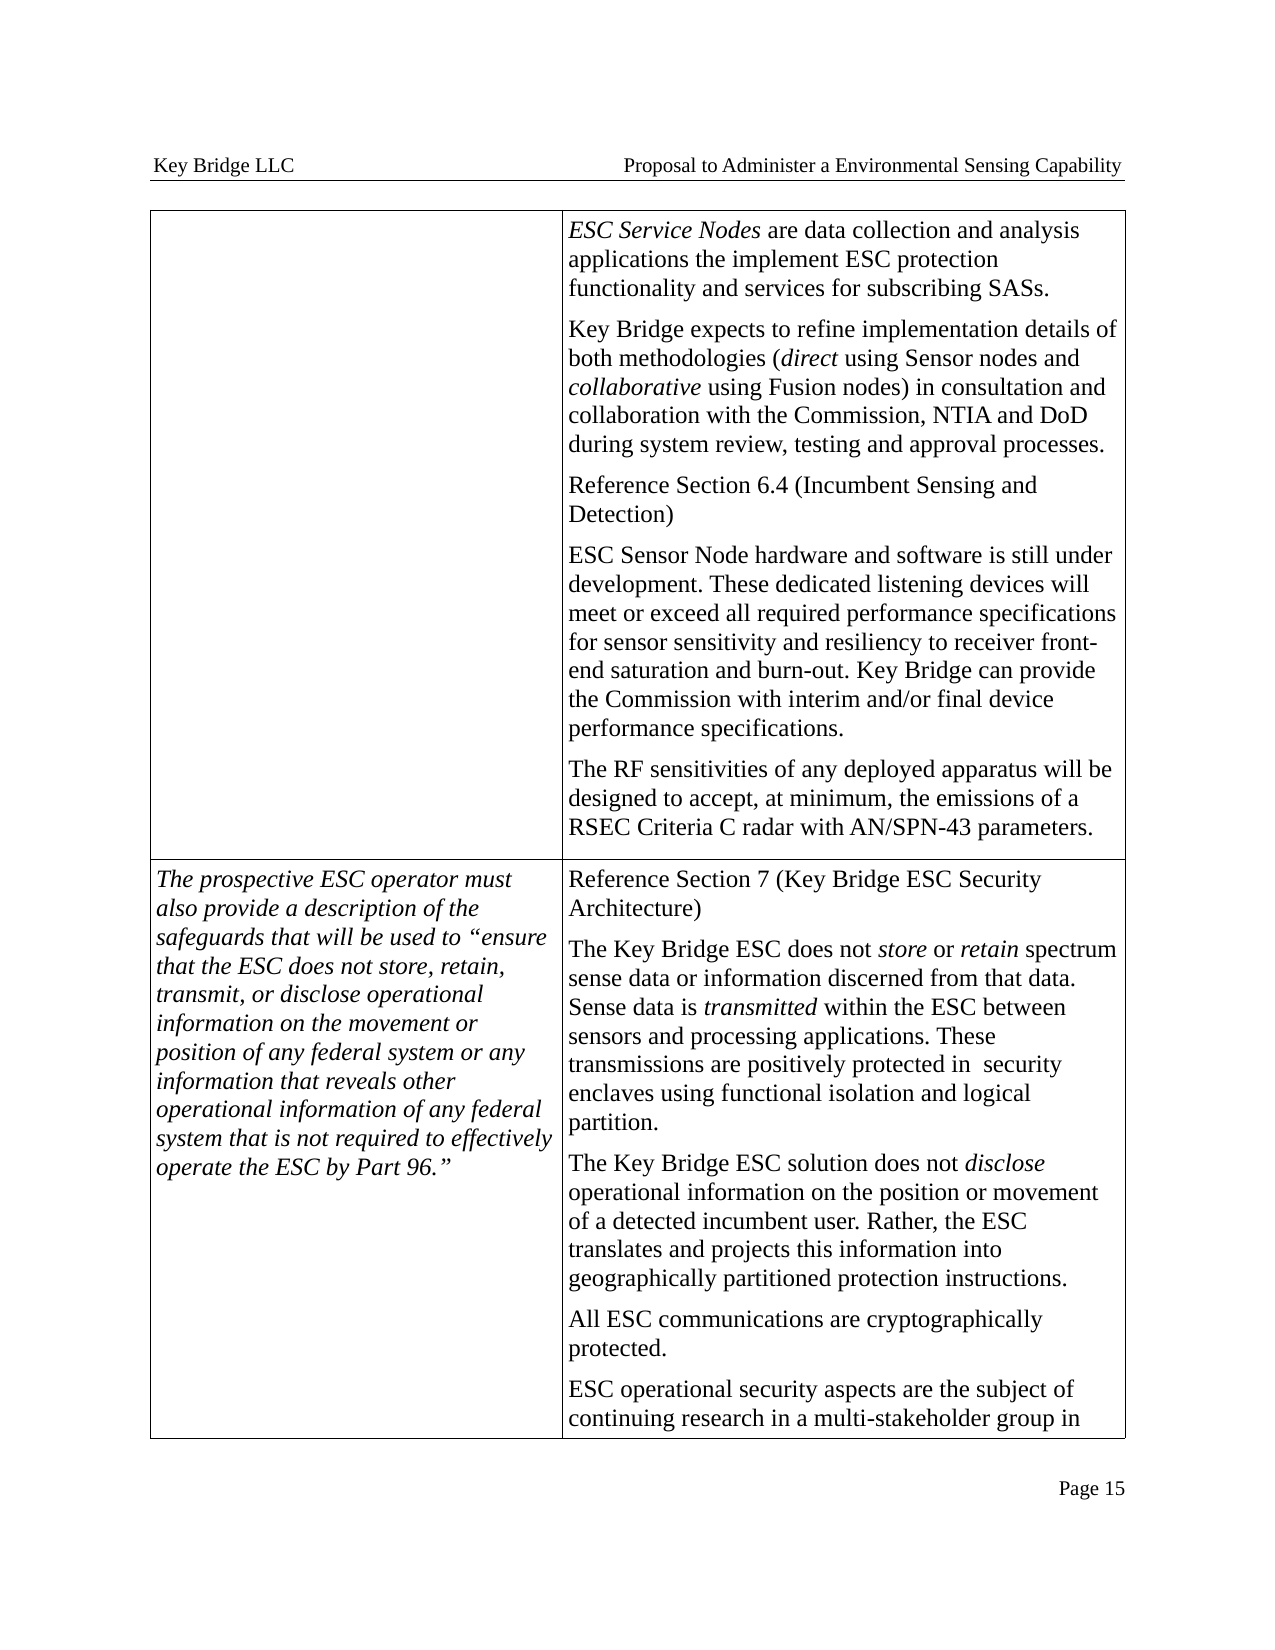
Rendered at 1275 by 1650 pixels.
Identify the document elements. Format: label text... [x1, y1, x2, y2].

table_cell [151, 211, 562, 859]
table_cell ESC Service Nodes are data collection and analysis applications the implement ESC protection functionality and services for subscribing SASs. Key Bridge expects to refine implementation details of both methodologies (direct using Sensor nodes and collaborative using Fusion nodes) in consultation and collaboration with the Commission, NTIA and DoD during system review, testing and approval processes. Reference Section 6.4 (Incumbent Sensing and Detection) ESC Sensor Node hardware and software is still under development. These dedicated listening devices will meet or exceed all required performance specifications for sensor sensitivity and resiliency to receiver front-end saturation and burn-out. Key Bridge can provide the Commission with interim and/or final device performance specifications. The RF sensitivities of any deployed apparatus will be designed to accept, at minimum, the emissions of a RSEC Criteria C radar with AN/SPN-43 parameters. [563, 211, 1125, 859]
table_cell The prospective ESC operator must also provide a description of the safeguards that will be used to “ensure that the ESC does not store, retain, transmit, or disclose operational information on the movement or position of any federal system or any information that reveals other operational information of any federal system that is not required to effectively operate the ESC by Part 96.” [151, 860, 562, 1438]
table_cell Reference Section 7 (Key Bridge ESC Security Architecture) The Key Bridge ESC does not store or retain spectrum sense data or information discerned from that data. Sense data is transmitted within the ESC between sensors and processing applications. These transmissions are positively protected in security enclaves using functional isolation and logical partition. The Key Bridge ESC solution does not disclose operational information on the position or movement of a detected incumbent user. Rather, the ESC translates and projects this information into geographically partitioned protection instructions. All ESC communications are cryptographically protected. ESC operational security aspects are the subject of continuing research in a multi-stakeholder group in [563, 860, 1125, 1438]
